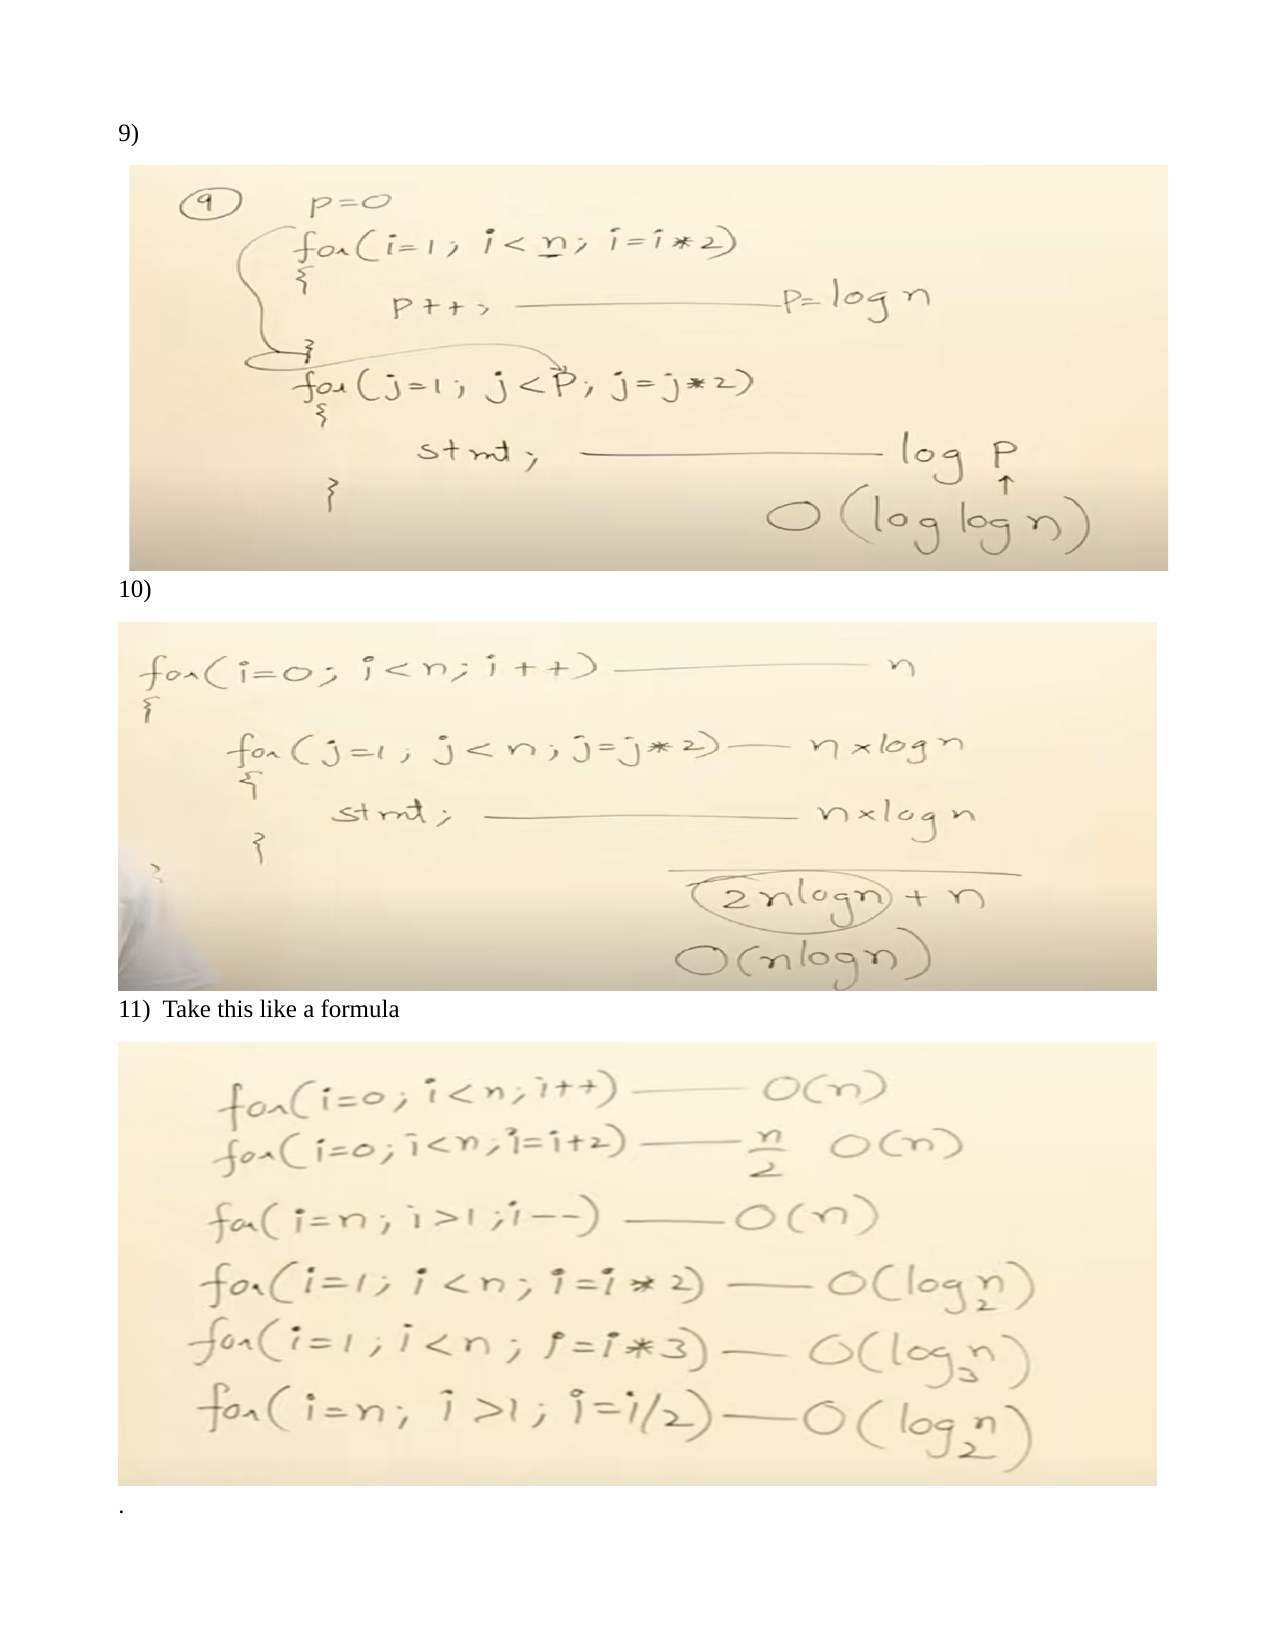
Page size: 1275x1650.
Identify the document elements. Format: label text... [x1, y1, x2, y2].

picture [118, 1042, 1157, 1486]
text 11) Take this like a formula [118, 991, 1157, 1023]
text . [118, 1486, 1157, 1519]
picture [129, 165, 1169, 571]
text 9) [118, 118, 1157, 147]
picture [118, 622, 1157, 991]
text 10) [118, 166, 1157, 603]
